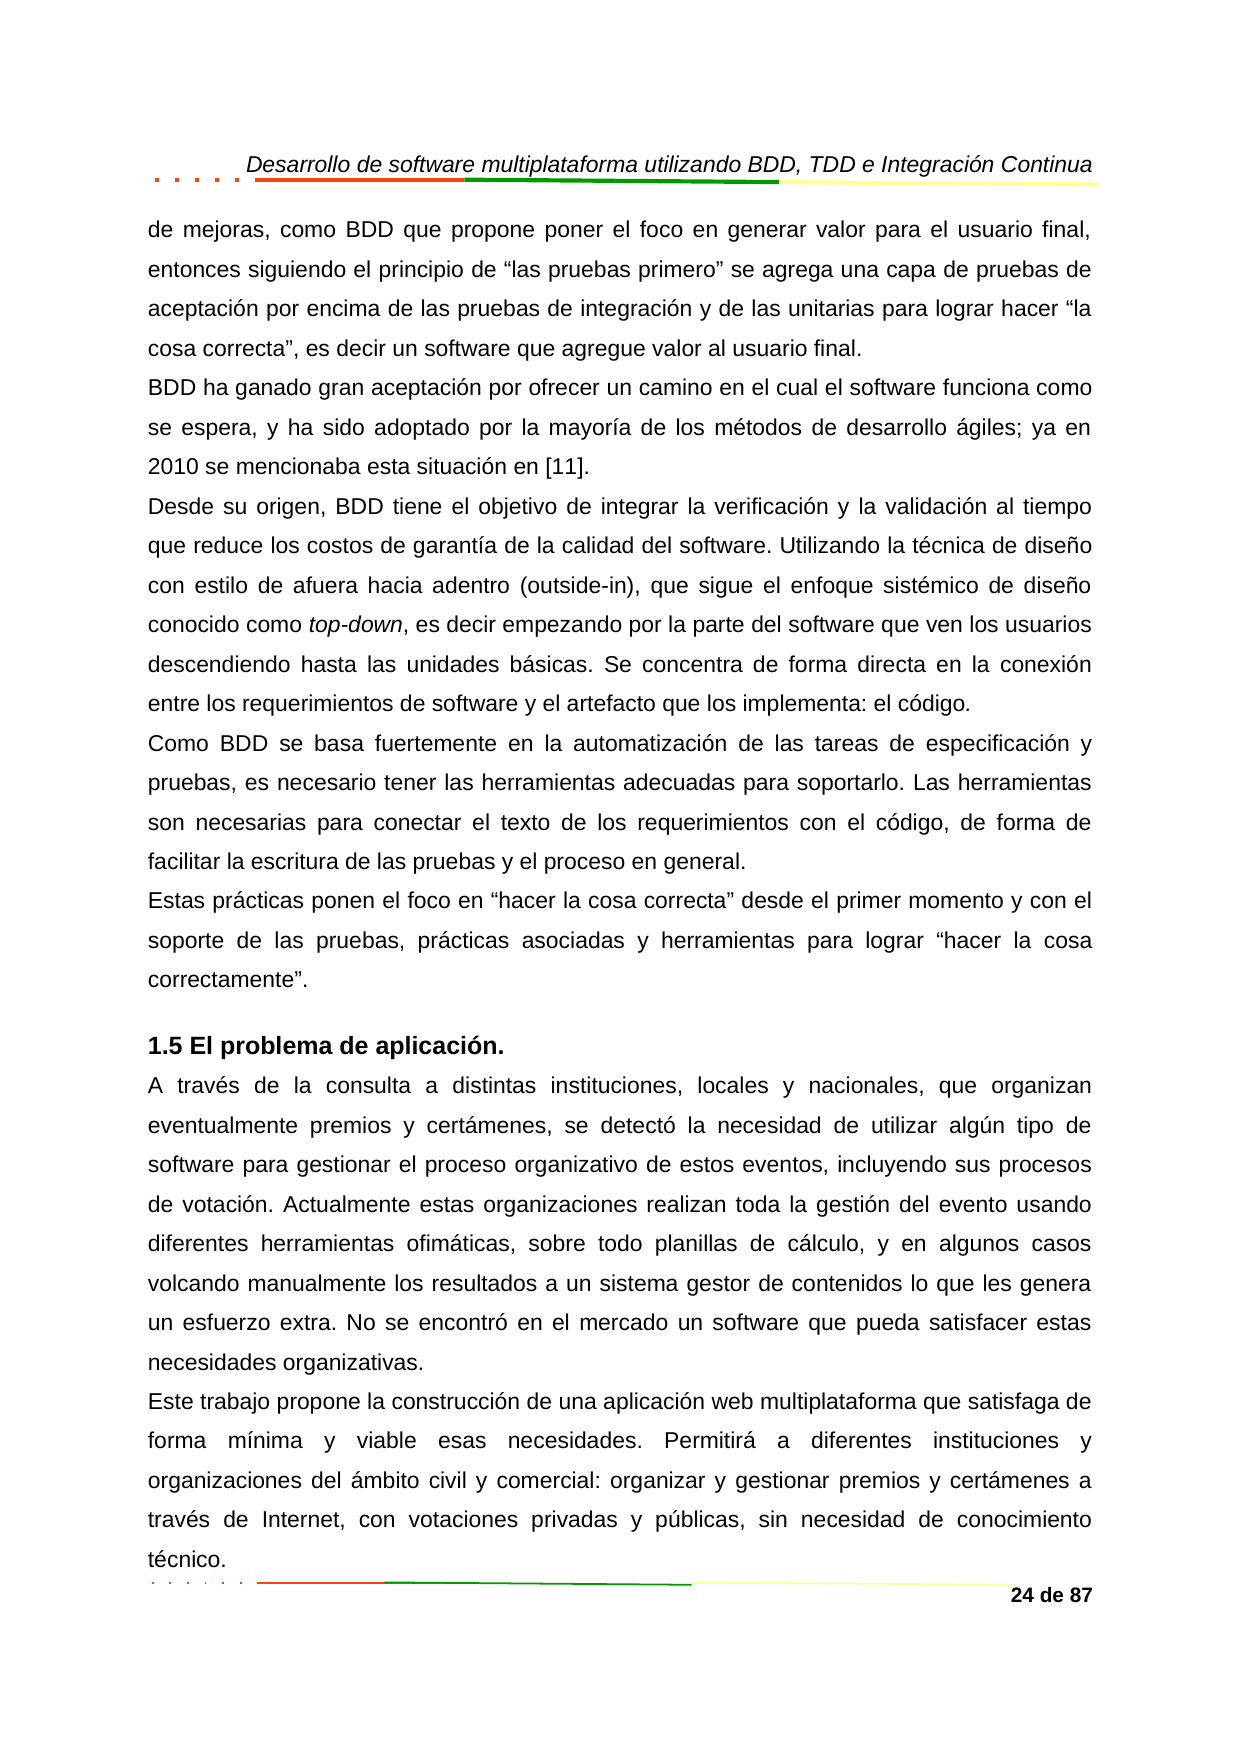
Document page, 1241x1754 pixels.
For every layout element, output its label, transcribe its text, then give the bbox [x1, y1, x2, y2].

text BDD ha ganado gran aceptación por ofrecer un camino en el cual el software funciona como se espera, y ha sido adoptado por la mayoría de los métodos de desarrollo ágiles; ya en 2010 se mencionaba esta situación en [11]. [148, 374, 1093, 479]
subtitle 1.5 El problema de aplicación. [148, 1031, 1093, 1060]
text Estas prácticas ponen el foco en “hacer la cosa correcta” desde el primer momento y con el soporte de las pruebas, prácticas asociadas y herramientas para lograr “hacer la cosa correctamente”. [148, 887, 1093, 993]
text A través de la consulta a distintas instituciones, locales y nacionales, que organizan eventualmente premios y certámenes, se detectó la necesidad de utilizar algún tipo de software para gestionar el proceso organizativo de estos eventos, incluyendo sus procesos de votación. Actualmente estas organizaciones realizan toda la gestión del evento usando diferentes herramientas ofimáticas, sobre todo planillas de cálculo, y en algunos casos volcando manualmente los resultados a un sistema gestor de contenidos lo que les genera un esfuerzo extra. No se encontró en el mercado un software que pueda satisfacer estas necesidades organizativas. [148, 1072, 1093, 1375]
text Este trabajo propone la construcción de una aplicación web multiplataforma que satisfaga de forma mínima y viable esas necesidades. Permitirá a diferentes instituciones y organizaciones del ámbito civil y comercial: organizar y gestionar premios y certámenes a través de Internet, con votaciones privadas y públicas, sin necesidad de conocimiento técnico. [148, 1388, 1093, 1572]
text Como BDD se basa fuertemente en la automatización de las tareas de especificación y pruebas, es necesario tener las herramientas adecuadas para soportarlo. Las herramientas son necesarias para conectar el texto de los requerimientos con el código, de forma de facilitar la escritura de las pruebas y el proceso en general. [148, 729, 1093, 874]
text Desde su origen, BDD tiene el objetivo de integrar la verificación y la validación al tiempo que reduce los costos de garantía de la calidad del software. Utilizando la técnica de diseño con estilo de afuera hacia adentro (outside-in), que sigue el enfoque sistémico de diseño conocido como top-down, es decir empezando por la parte del software que ven los usuarios descendiendo hasta las unidades básicas. Se concentra de forma directa en la conexión entre los requerimientos de software y el artefacto que los implementa: el código. [148, 493, 1093, 716]
text de mejoras, como BDD que propone poner el foco en generar valor para el usuario final, entonces siguiendo el principio de “las pruebas primero” se agrega una capa de pruebas de aceptación por encima de las pruebas de integración y de las unitarias para lograr hacer “la cosa correcta”, es decir un software que agregue valor al usuario final. [148, 216, 1093, 361]
